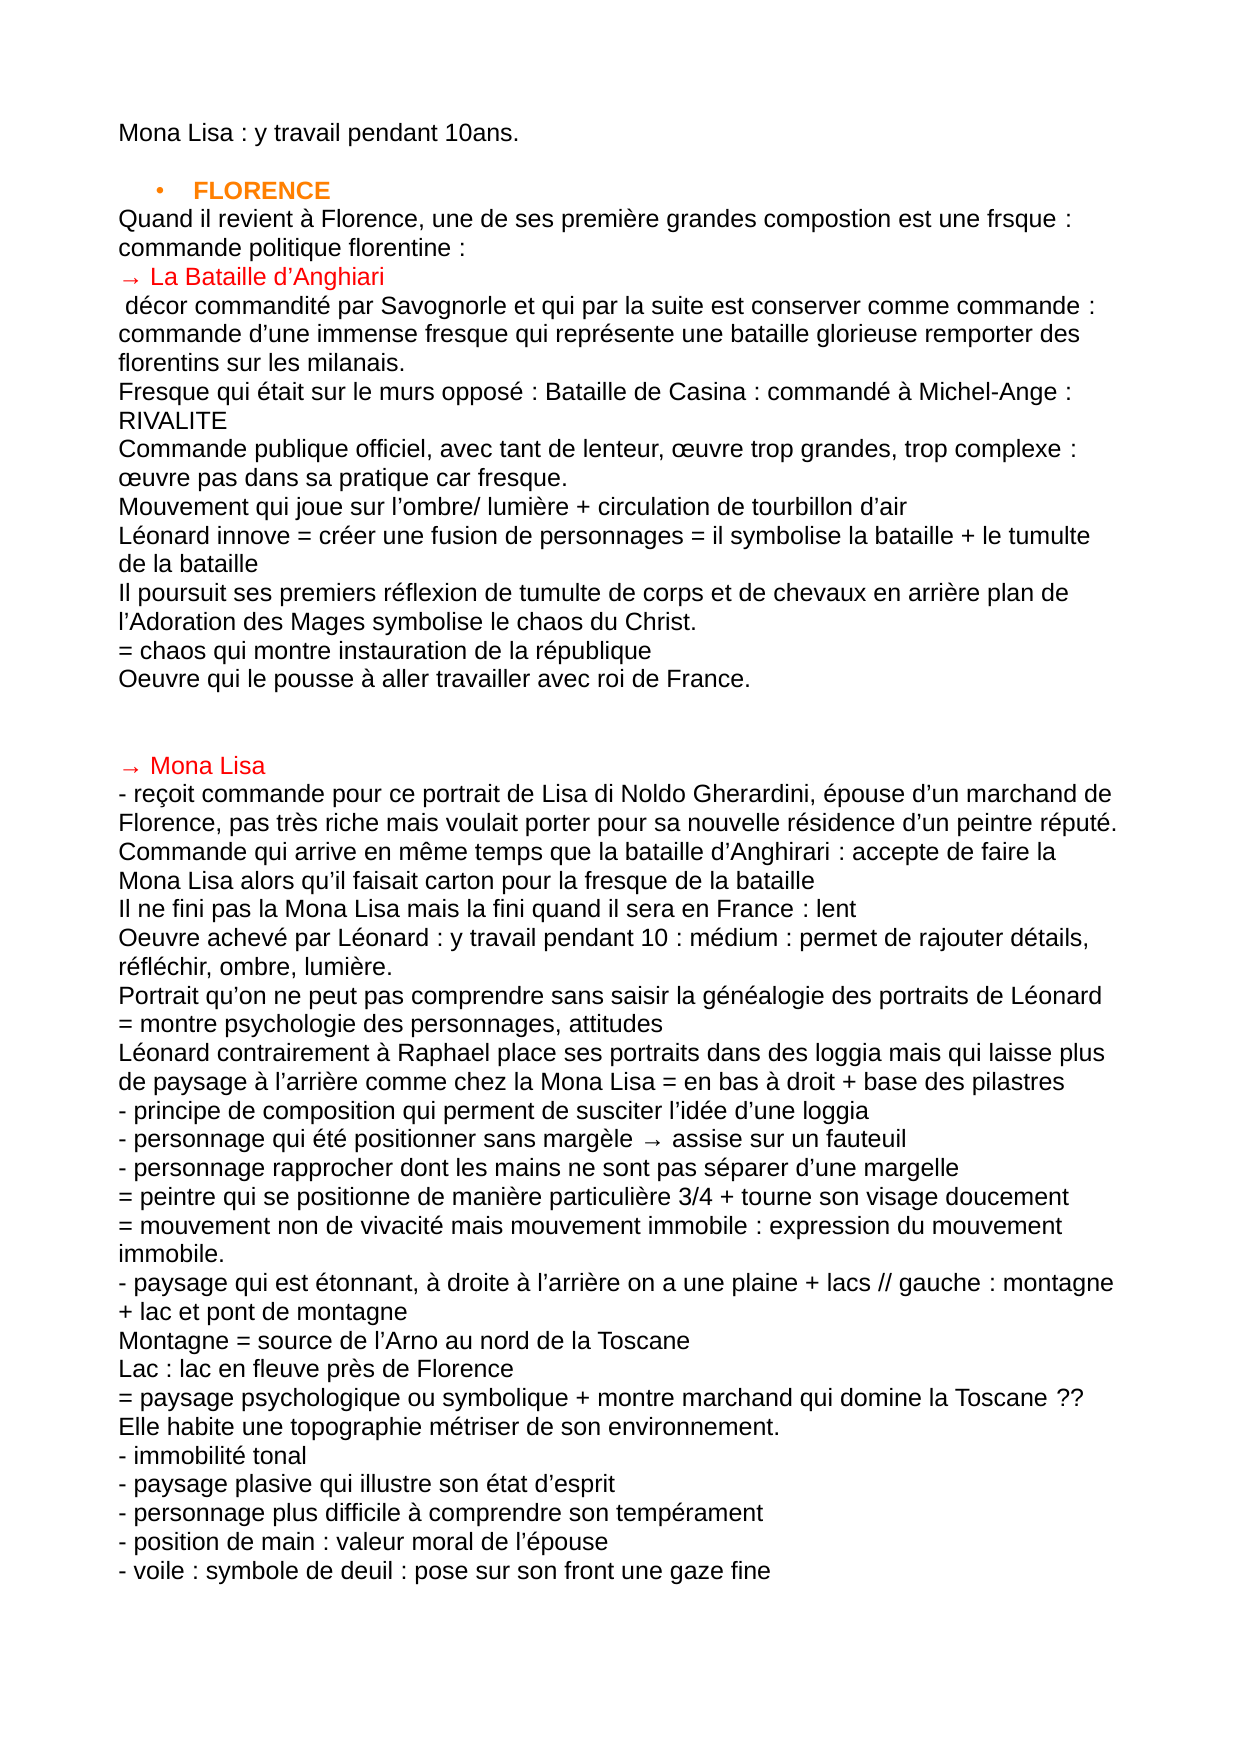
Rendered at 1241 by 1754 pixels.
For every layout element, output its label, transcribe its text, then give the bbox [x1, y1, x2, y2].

text Léonard contrairement à Raphael place ses portraits dans des loggia mais qui laisse plus de paysage à l’arrière comme chez la Mona Lisa = en bas à droit + base des pilastres [118, 1038, 1122, 1096]
text Oeuvre achevé par Léonard : y travail pendant 10 : médium : permet de rajouter détails, réfléchir, ombre, lumière. [118, 923, 1122, 981]
text Il ne fini pas la Mona Lisa mais la fini quand il sera en France : lent [118, 894, 1122, 923]
text - personnage plus difficile à comprendre son tempérament [118, 1498, 1122, 1527]
text Elle habite une topographie métriser de son environnement. [118, 1412, 1122, 1441]
text Portrait qu’on ne peut pas comprendre sans saisir la généalogie des portraits de Léonard [118, 981, 1122, 1009]
text - voile : symbole de deuil : pose sur son front une gaze fine [118, 1556, 1122, 1584]
text - principe de composition qui perment de susciter l’idée d’une loggia [118, 1096, 1122, 1124]
text Oeuvre qui le pousse à aller travailler avec roi de France. [118, 664, 1122, 693]
list FLORENCE [156, 176, 1122, 204]
text = peintre qui se positionne de manière particulière 3/4 + tourne son visage doucement [118, 1182, 1122, 1211]
text Quand il revient à Florence, une de ses première grandes compostion est une frsque : commande politique florentine : [118, 204, 1122, 262]
text Lac : lac en fleuve près de Florence [118, 1354, 1122, 1383]
text - paysage plasive qui illustre son état d’esprit [118, 1469, 1122, 1498]
text Mona Lisa : y travail pendant 10ans. [118, 118, 1122, 147]
text Commande publique officiel, avec tant de lenteur, œuvre trop grandes, trop complexe : œuvre pas dans sa pratique car fresque. [118, 434, 1122, 492]
text = mouvement non de vivacité mais mouvement immobile : expression du mouvement immobile. [118, 1211, 1122, 1268]
text = chaos qui montre instauration de la république [118, 636, 1122, 664]
text - paysage qui est étonnant, à droite à l’arrière on a une plaine + lacs // gauche : montagne + lac et pont de montagne [118, 1268, 1122, 1326]
text = paysage psychologique ou symbolique + montre marchand qui domine la Toscane ?? [118, 1383, 1122, 1412]
text décor commandité par Savognorle et qui par la suite est conserver comme commande : commande d’une immense fresque qui représente une bataille glorieuse remporter des florentins sur les milanais. [118, 291, 1122, 377]
text - immobilité tonal [118, 1441, 1122, 1469]
text - position de main : valeur moral de l’épouse [118, 1527, 1122, 1556]
text Il poursuit ses premiers réflexion de tumulte de corps et de chevaux en arrière plan de l’Adoration des Mages symbolise le chaos du Christ. [118, 578, 1122, 636]
text Montagne = source de l’Arno au nord de la Toscane [118, 1326, 1122, 1354]
text Léonard innove = créer une fusion de personnages = il symbolise la bataille + le tumulte de la bataille [118, 521, 1122, 578]
text - personnage rapprocher dont les mains ne sont pas séparer d’une margelle [118, 1153, 1122, 1182]
text = montre psychologie des personnages, attitudes [118, 1009, 1122, 1038]
text → Mona Lisa [118, 751, 1122, 779]
text Commande qui arrive en même temps que la bataille d’Anghirari : accepte de faire la Mona Lisa alors qu’il faisait carton pour la fresque de la bataille [118, 837, 1122, 894]
text - reçoit commande pour ce portrait de Lisa di Noldo Gherardini, épouse d’un marchand de Florence, pas très riche mais voulait porter pour sa nouvelle résidence d’un peintre réputé. [118, 779, 1122, 837]
text → La Bataille d’Anghiari [118, 262, 1122, 291]
text Mouvement qui joue sur l’ombre/ lumière + circulation de tourbillon d’air [118, 492, 1122, 521]
text - personnage qui été positionner sans margèle → assise sur un fauteuil [118, 1124, 1122, 1153]
text Fresque qui était sur le murs opposé : Bataille de Casina : commandé à Michel-Ange : RIVALITE [118, 377, 1122, 434]
